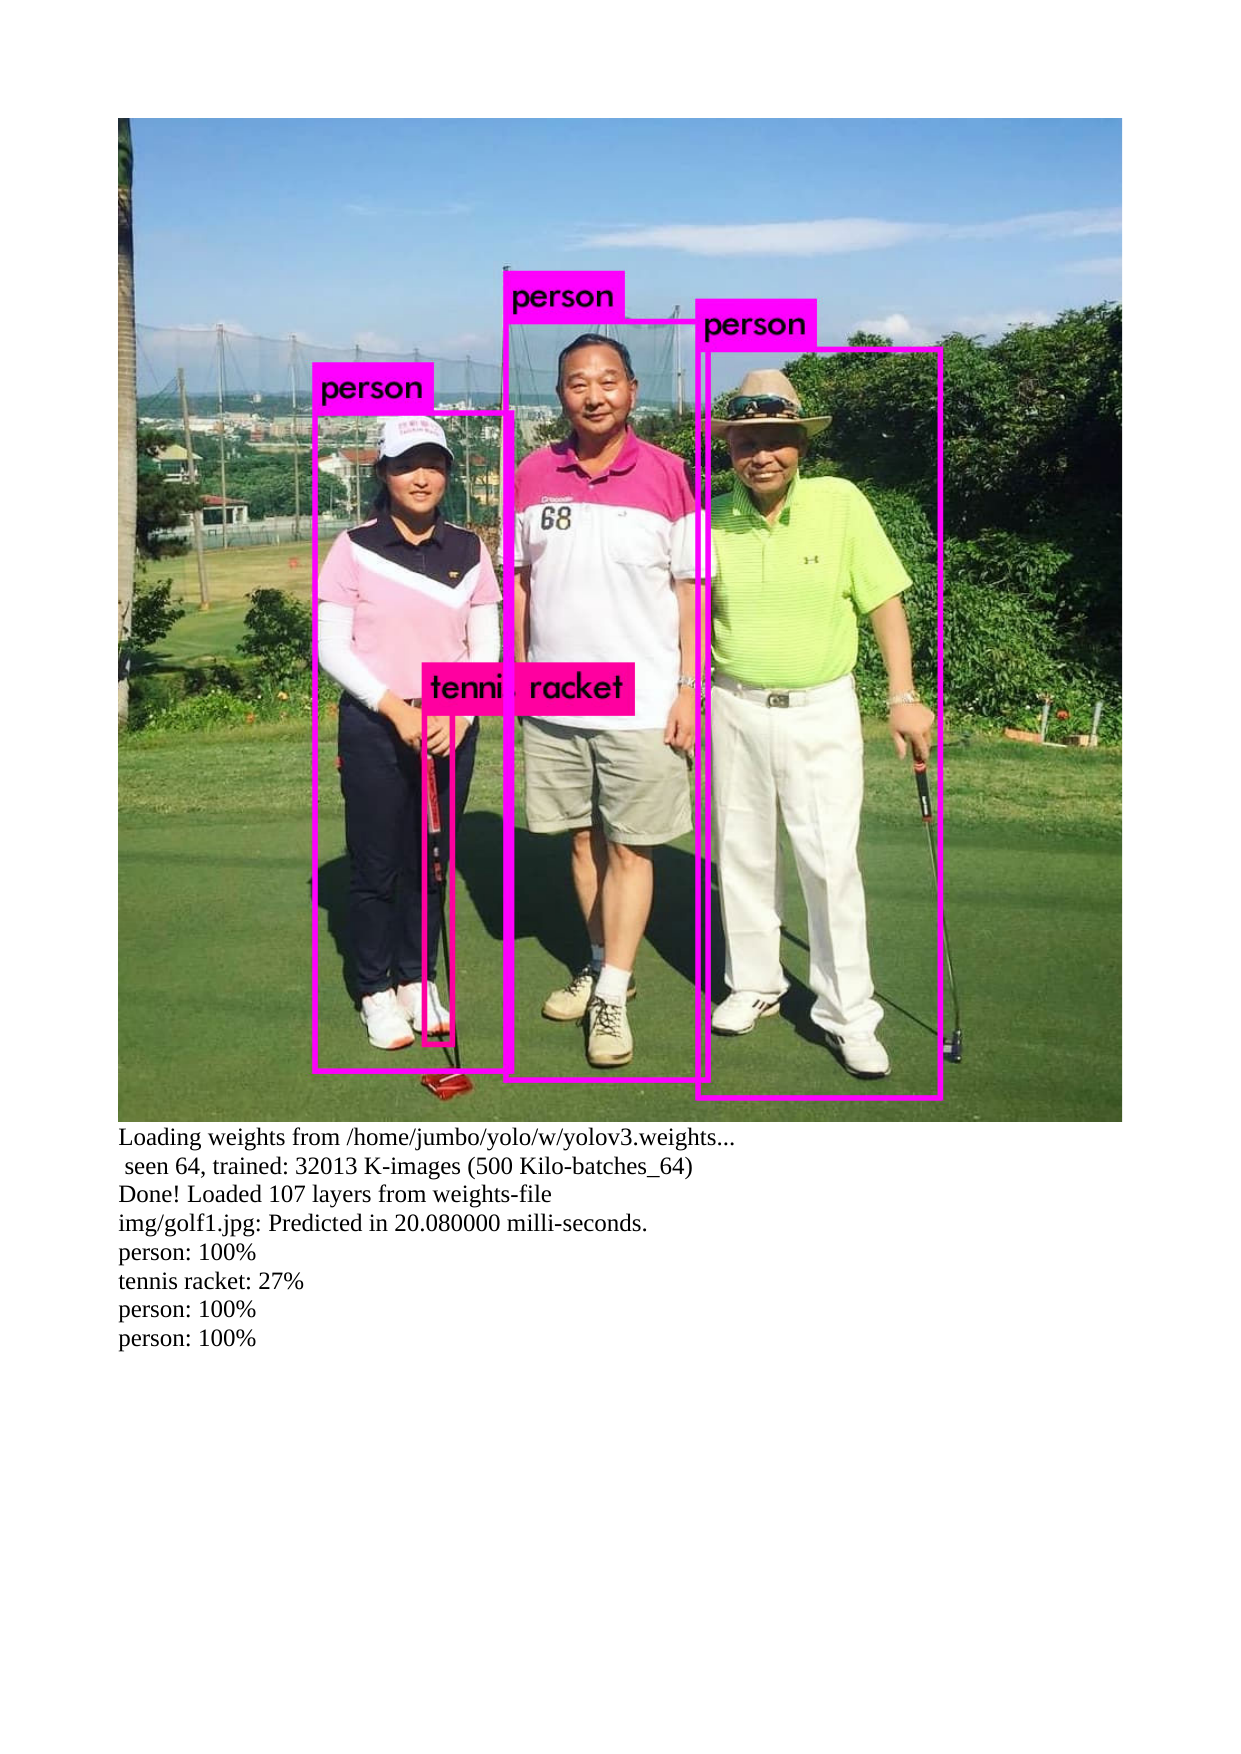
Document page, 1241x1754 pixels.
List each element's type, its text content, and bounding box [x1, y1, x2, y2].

text Loading weights from /home/jumbo/yolo/w/yolov3.weights... [118, 1122, 1122, 1151]
text person: 100% [118, 1237, 1122, 1266]
text person: 100% [118, 1323, 1122, 1352]
text seen 64, trained: 32013 K-images (500 Kilo-batches_64) [118, 1151, 1122, 1179]
picture [118, 118, 1123, 1122]
text Done! Loaded 107 layers from weights-file [118, 1179, 1122, 1208]
text tennis racket: 27% [118, 1266, 1122, 1294]
text img/golf1.jpg: Predicted in 20.080000 milli-seconds. [118, 1208, 1122, 1237]
text person: 100% [118, 1294, 1122, 1323]
